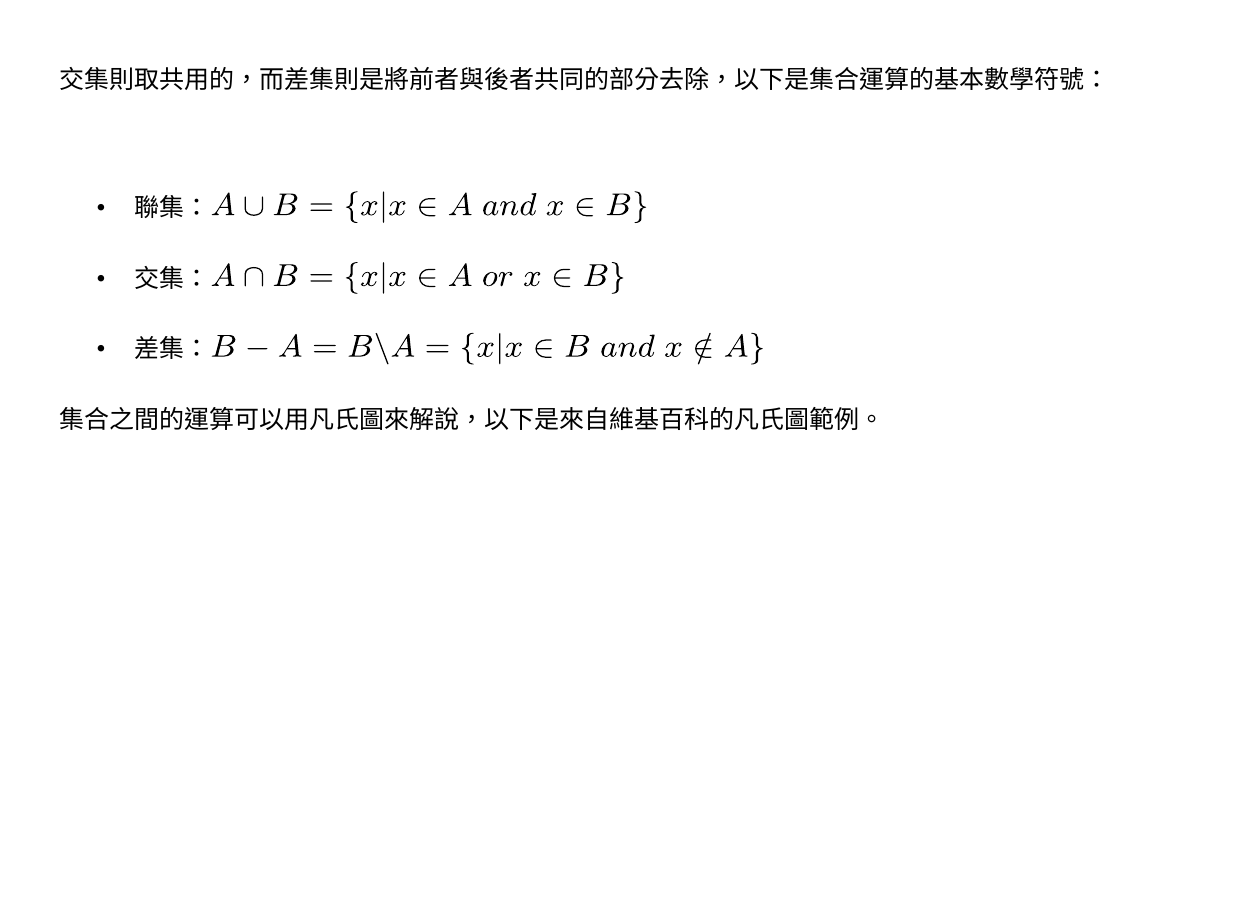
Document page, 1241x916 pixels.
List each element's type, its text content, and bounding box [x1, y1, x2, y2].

list 聯集： [97, 187, 1181, 226]
text 集合之間的運算可以用凡氏圖來解說，以下是來自維基百科的凡氏圖範例。 [59, 399, 1181, 436]
list 交集： [97, 258, 1181, 296]
list 差集： [97, 329, 1181, 367]
text 交集則取共用的，而差集則是將前者與後者共同的部分去除，以下是集合運算的基本數學符號： [59, 59, 1181, 95]
